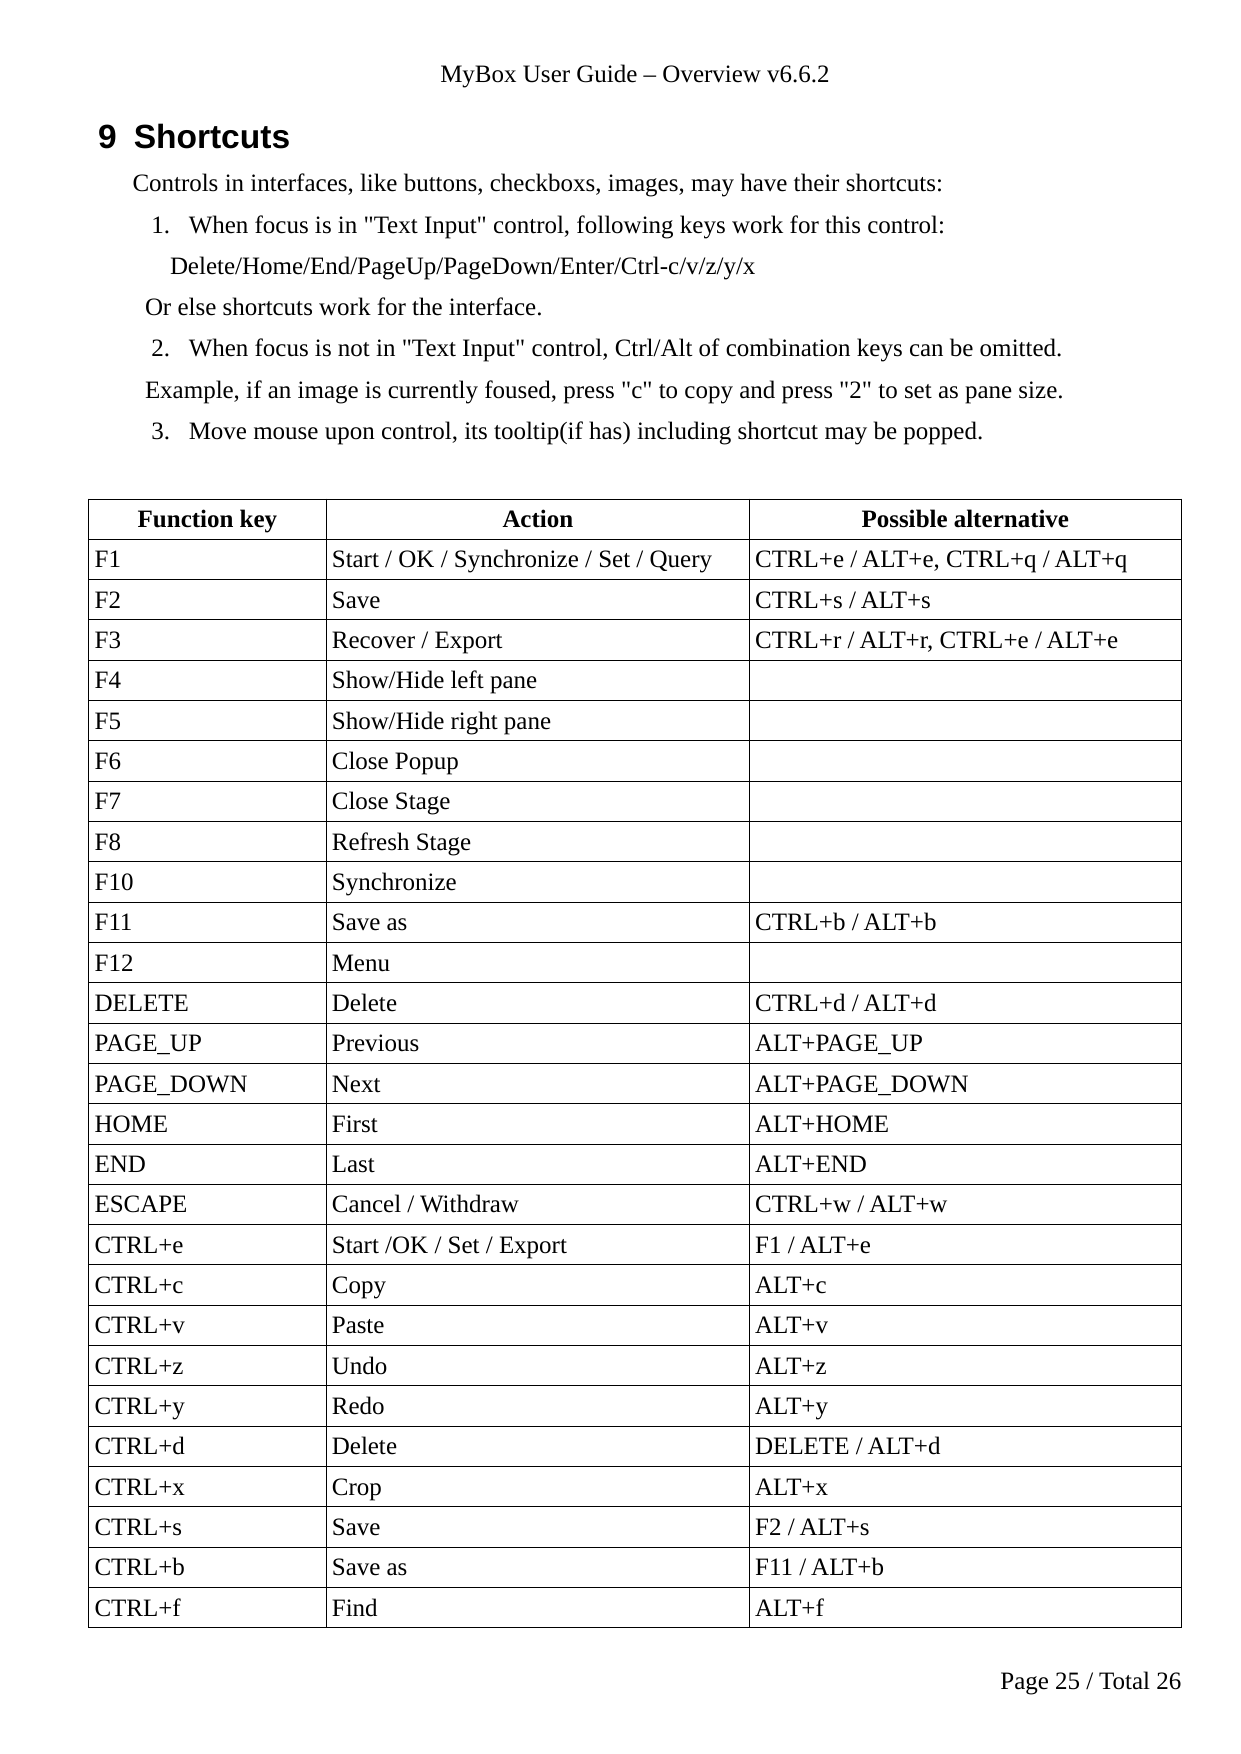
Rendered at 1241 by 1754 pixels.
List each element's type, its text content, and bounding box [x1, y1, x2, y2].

table_cell Paste [327, 1306, 749, 1345]
table_cell F4 [89, 661, 326, 700]
table_cell CTRL+x [89, 1467, 326, 1506]
table_cell Last [327, 1145, 749, 1184]
table_cell PAGE_UP [89, 1024, 326, 1063]
table_cell Delete [327, 1427, 749, 1466]
table_cell Copy [327, 1265, 749, 1305]
table_cell HOME [89, 1104, 326, 1143]
table_cell ALT+v [750, 1306, 1181, 1345]
table_cell Save as [327, 903, 749, 942]
table_cell CTRL+f [89, 1588, 326, 1627]
table_cell ALT+z [750, 1346, 1181, 1385]
subtitle Shortcuts [88, 117, 1181, 156]
table_cell CTRL+v [89, 1306, 326, 1345]
table_cell CTRL+z [89, 1346, 326, 1385]
table_cell PAGE_DOWN [89, 1064, 326, 1103]
text Or else shortcuts work for the interface. [88, 292, 1181, 321]
table_cell Synchronize [327, 862, 749, 902]
table_cell Save [327, 580, 749, 619]
table_cell F10 [89, 862, 326, 902]
table_cell CTRL+e / ALT+e, CTRL+q / ALT+q [750, 540, 1181, 579]
table_cell Save [327, 1507, 749, 1547]
table_cell ALT+f [750, 1588, 1181, 1627]
table_cell F1 / ALT+e [750, 1225, 1181, 1264]
table_cell END [89, 1145, 326, 1184]
table_cell Crop [327, 1467, 749, 1506]
table_cell CTRL+b / ALT+b [750, 903, 1181, 942]
table_header Possible alternative [750, 500, 1181, 539]
table_cell Delete [327, 983, 749, 1022]
table_header Function key [89, 500, 326, 539]
table_cell Next [327, 1064, 749, 1103]
table_cell Menu [327, 943, 749, 982]
table_cell ALT+END [750, 1145, 1181, 1184]
table_cell CTRL+r / ALT+r, CTRL+e / ALT+e [750, 620, 1181, 660]
table_cell ALT+y [750, 1386, 1181, 1426]
table_cell Undo [327, 1346, 749, 1385]
table_cell Previous [327, 1024, 749, 1063]
table_cell CTRL+d / ALT+d [750, 983, 1181, 1022]
text Controls in interfaces, like buttons, checkboxs, images, may have their shortcuts: [88, 168, 1181, 197]
table_header Action [327, 500, 749, 539]
table_cell CTRL+c [89, 1265, 326, 1305]
table_cell DELETE [89, 983, 326, 1022]
table_cell ALT+PAGE_UP [750, 1024, 1181, 1063]
table_cell F3 [89, 620, 326, 660]
table_cell First [327, 1104, 749, 1143]
table_cell F2 [89, 580, 326, 619]
table_cell F7 [89, 782, 326, 821]
table_cell ALT+x [750, 1467, 1181, 1506]
table_cell [750, 661, 1181, 700]
table_cell F6 [89, 741, 326, 781]
text Example, if an image is currently foused, press "c" to copy and press "2" to set as pane size. [88, 375, 1181, 403]
list Move mouse upon control, its tooltip(if has) including shortcut may be popped. [151, 416, 1181, 445]
table_cell CTRL+s / ALT+s [750, 580, 1181, 619]
table_cell Close Popup [327, 741, 749, 781]
table_cell ALT+c [750, 1265, 1181, 1305]
table_cell F12 [89, 943, 326, 982]
table_cell [750, 862, 1181, 902]
table_cell CTRL+e [89, 1225, 326, 1264]
table_cell CTRL+b [89, 1548, 326, 1587]
table_cell Redo [327, 1386, 749, 1426]
table_cell Save as [327, 1548, 749, 1587]
table_cell Cancel / Withdraw [327, 1185, 749, 1224]
table_cell [750, 782, 1181, 821]
table_cell Show/Hide left pane [327, 661, 749, 700]
table_cell CTRL+y [89, 1386, 326, 1426]
table_cell Refresh Stage [327, 822, 749, 861]
table_cell F2 / ALT+s [750, 1507, 1181, 1547]
table_cell F11 [89, 903, 326, 942]
table_cell CTRL+s [89, 1507, 326, 1547]
text Delete/Home/End/PageUp/PageDown/Enter/Ctrl-c/v/z/y/x [88, 251, 1181, 280]
table_cell CTRL+w / ALT+w [750, 1185, 1181, 1224]
table_cell F8 [89, 822, 326, 861]
table_cell F1 [89, 540, 326, 579]
table_cell Close Stage [327, 782, 749, 821]
table_cell ALT+HOME [750, 1104, 1181, 1143]
table_cell Find [327, 1588, 749, 1627]
list When focus is not in "Text Input" control, Ctrl/Alt of combination keys can be omitted. [151, 333, 1181, 362]
table_cell CTRL+d [89, 1427, 326, 1466]
table_cell DELETE / ALT+d [750, 1427, 1181, 1466]
table_cell [750, 741, 1181, 781]
table_cell Start /OK / Set / Export [327, 1225, 749, 1264]
table_cell Show/Hide right pane [327, 701, 749, 740]
table_cell Recover / Export [327, 620, 749, 660]
table_cell F5 [89, 701, 326, 740]
table_cell [750, 822, 1181, 861]
list When focus is in "Text Input" control, following keys work for this control: [151, 210, 1181, 238]
table_cell F11 / ALT+b [750, 1548, 1181, 1587]
table_cell [750, 943, 1181, 982]
table_cell Start / OK / Synchronize / Set / Query [327, 540, 749, 579]
table_cell ALT+PAGE_DOWN [750, 1064, 1181, 1103]
table_cell ESCAPE [89, 1185, 326, 1224]
table_cell [750, 701, 1181, 740]
